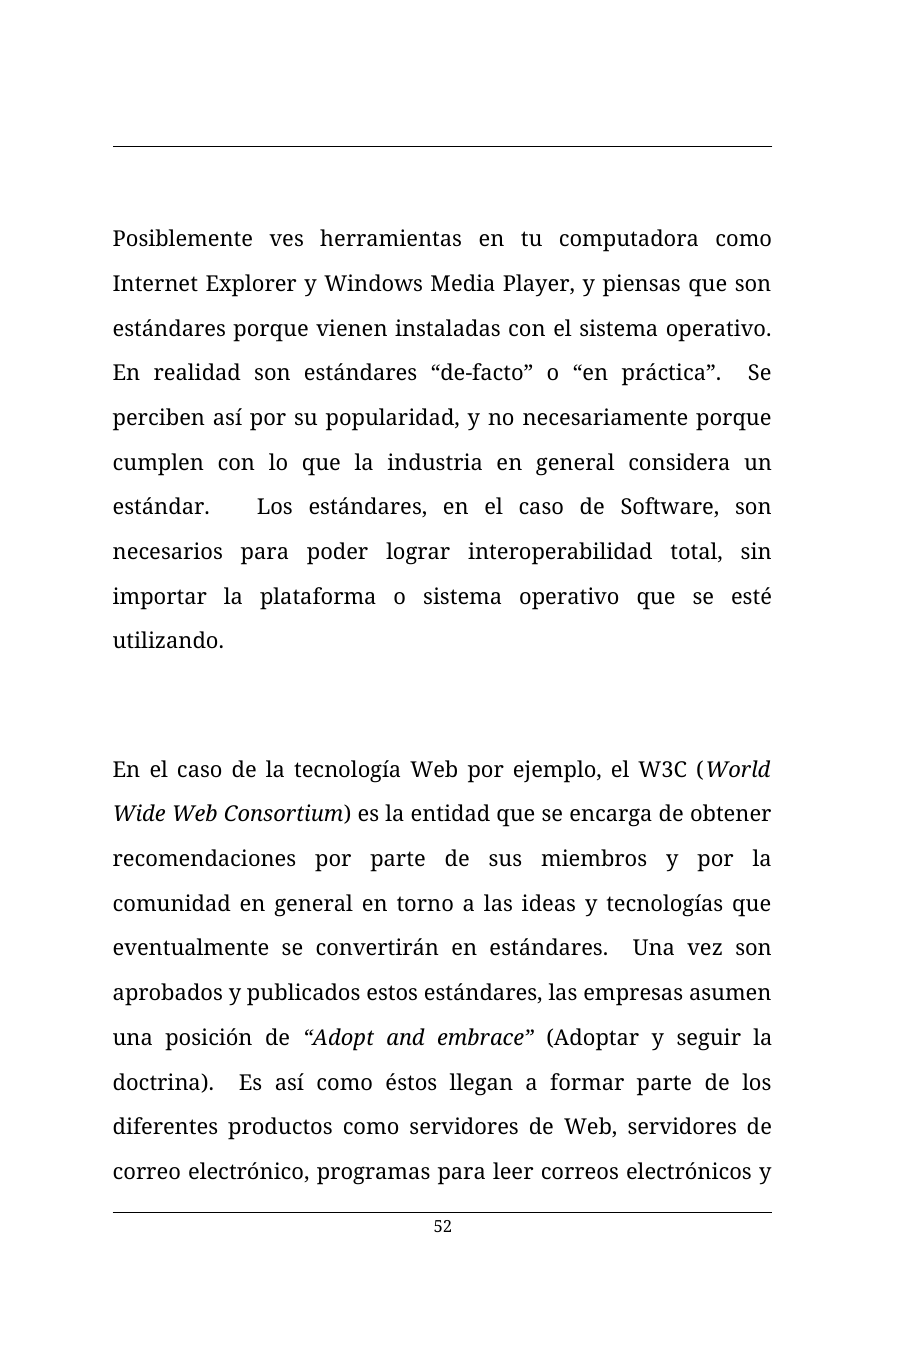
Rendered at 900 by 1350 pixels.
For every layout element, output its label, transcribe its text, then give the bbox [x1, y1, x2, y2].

text Posiblemente ves herramientas en tu computadora como Internet Explorer y Windows Media Player, y piensas que son estándares porque vienen instaladas con el sistema operativo. En realidad son estándares “de-facto” o “en práctica”. Se perciben así por su popularidad, y no necesariamente porque cumplen con lo que la industria en general considera un estándar. Los estándares, en el caso de Software, son necesarios para poder lograr interoperabilidad total, sin importar la plataforma o sistema operativo que se esté utilizando. [112, 223, 772, 655]
text En el caso de la tecnología Web por ejemplo, el W3C (World Wide Web Consortium) es la entidad que se encarga de obtener recomendaciones por parte de sus miembros y por la comunidad en general en torno a las ideas y tecnologías que eventualmente se convertirán en estándares. Una vez son aprobados y publicados estos estándares, las empresas asumen una posición de “Adopt and embrace” (Adoptar y seguir la doctrina). Es así como éstos llegan a formar parte de los diferentes productos como servidores de Web, servidores de correo electrónico, programas para leer correos electrónicos y [112, 754, 772, 1186]
